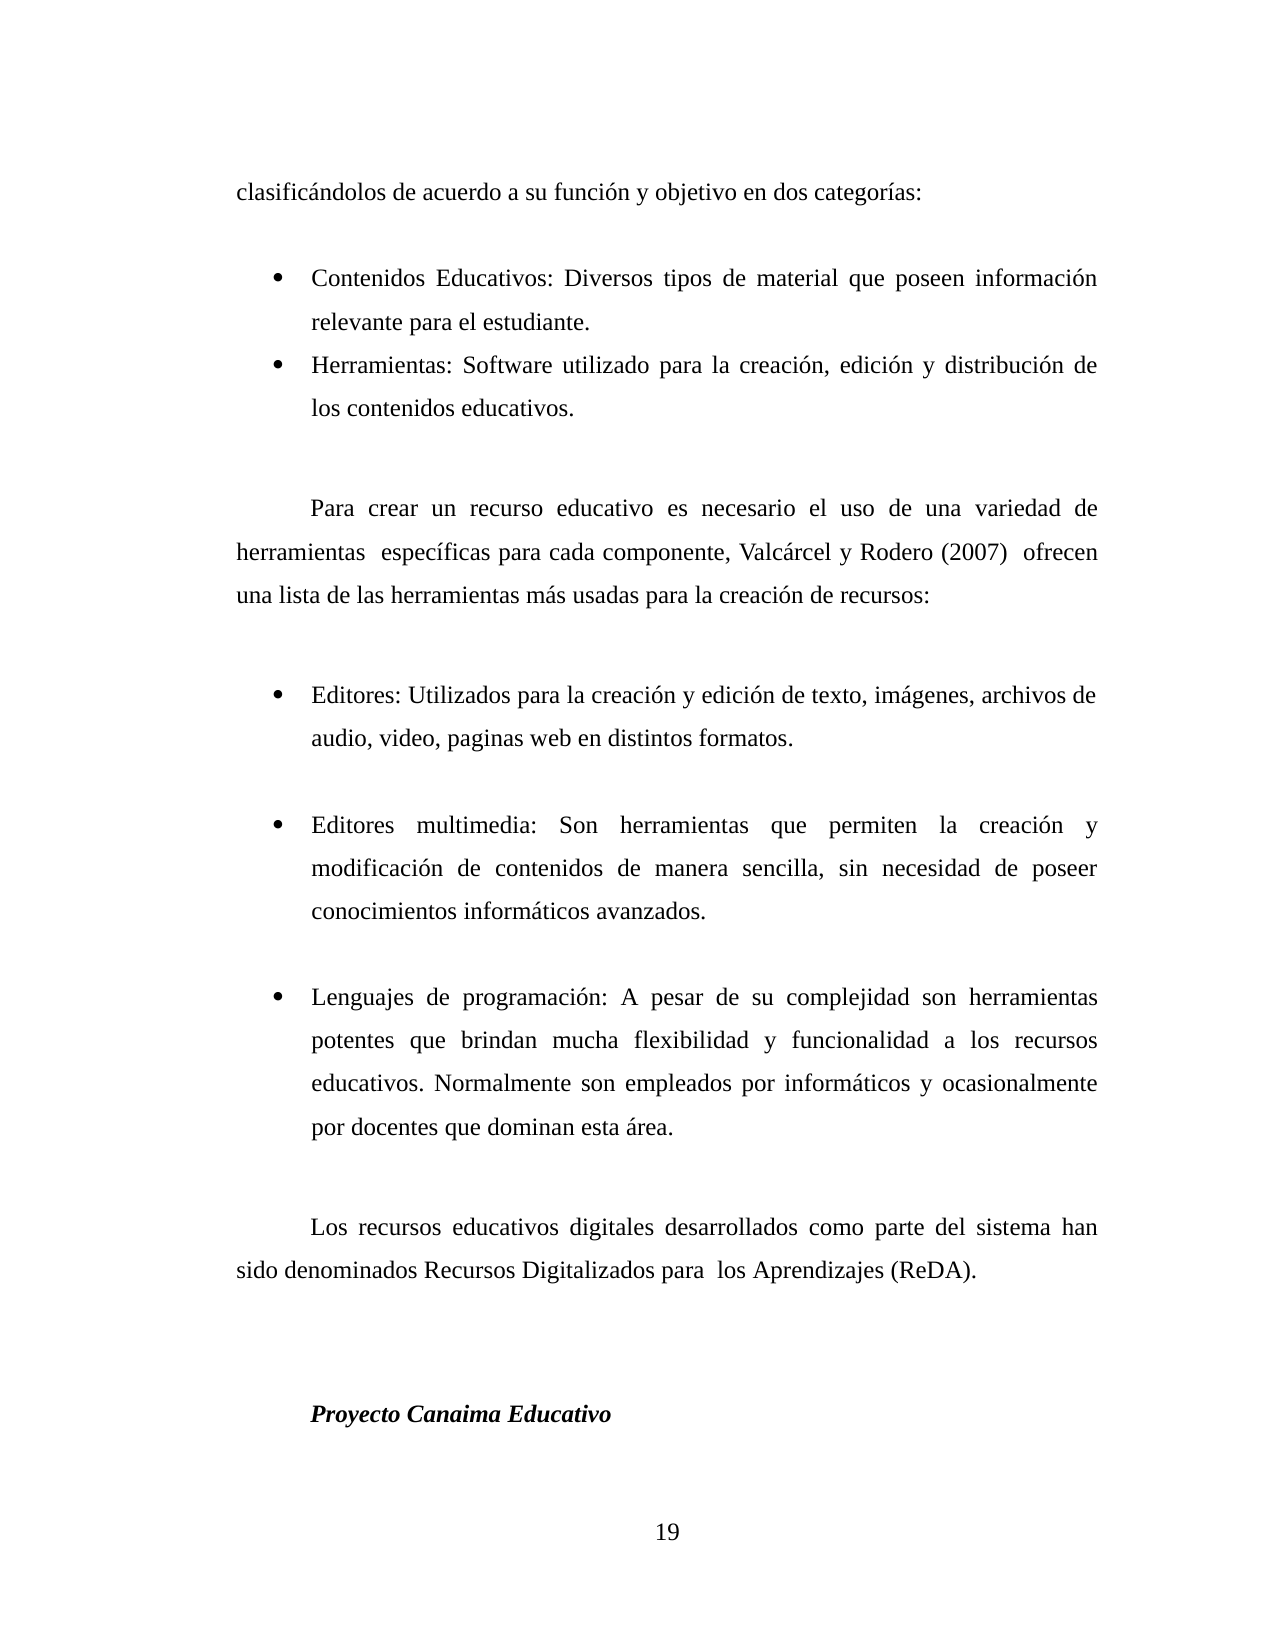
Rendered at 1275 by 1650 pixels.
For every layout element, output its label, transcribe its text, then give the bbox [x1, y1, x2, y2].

list Lenguajes de programación: A pesar de su complejidad son herramientas potentes que brindan mucha flexibilidad y funcionalidad a los recursos educativos. Normalmente son empleados por informáticos y ocasionalmente por docentes que dominan esta área. [274, 982, 1098, 1140]
list Editores: Utilizados para la creación y edición de texto, imágenes, archivos de audio, video, paginas web en distintos formatos. [274, 680, 1098, 752]
text Los recursos educativos digitales desarrollados como parte del sistema han sido denominados Recursos Digitalizados para los Aprendizajes (ReDA). [236, 1212, 1098, 1284]
text Proyecto Canaima Educativo [236, 1399, 1098, 1428]
list Editores multimedia: Son herramientas que permiten la creación y modificación de contenidos de manera sencilla, sin necesidad de poseer conocimientos informáticos avanzados. [274, 810, 1098, 925]
list Herramientas: Software utilizado para la creación, edición y distribución de los contenidos educativos. [274, 350, 1098, 422]
text clasificándolos de acuerdo a su función y objetivo en dos categorías: [236, 177, 1098, 206]
list Contenidos Educativos: Diversos tipos de material que poseen información relevante para el estudiante. [274, 263, 1098, 335]
text Para crear un recurso educativo es necesario el uso de una variedad de herramientas específicas para cada componente, Valcárcel y Rodero (2007) ofrecen una lista de las herramientas más usadas para la creación de recursos: [236, 493, 1098, 608]
